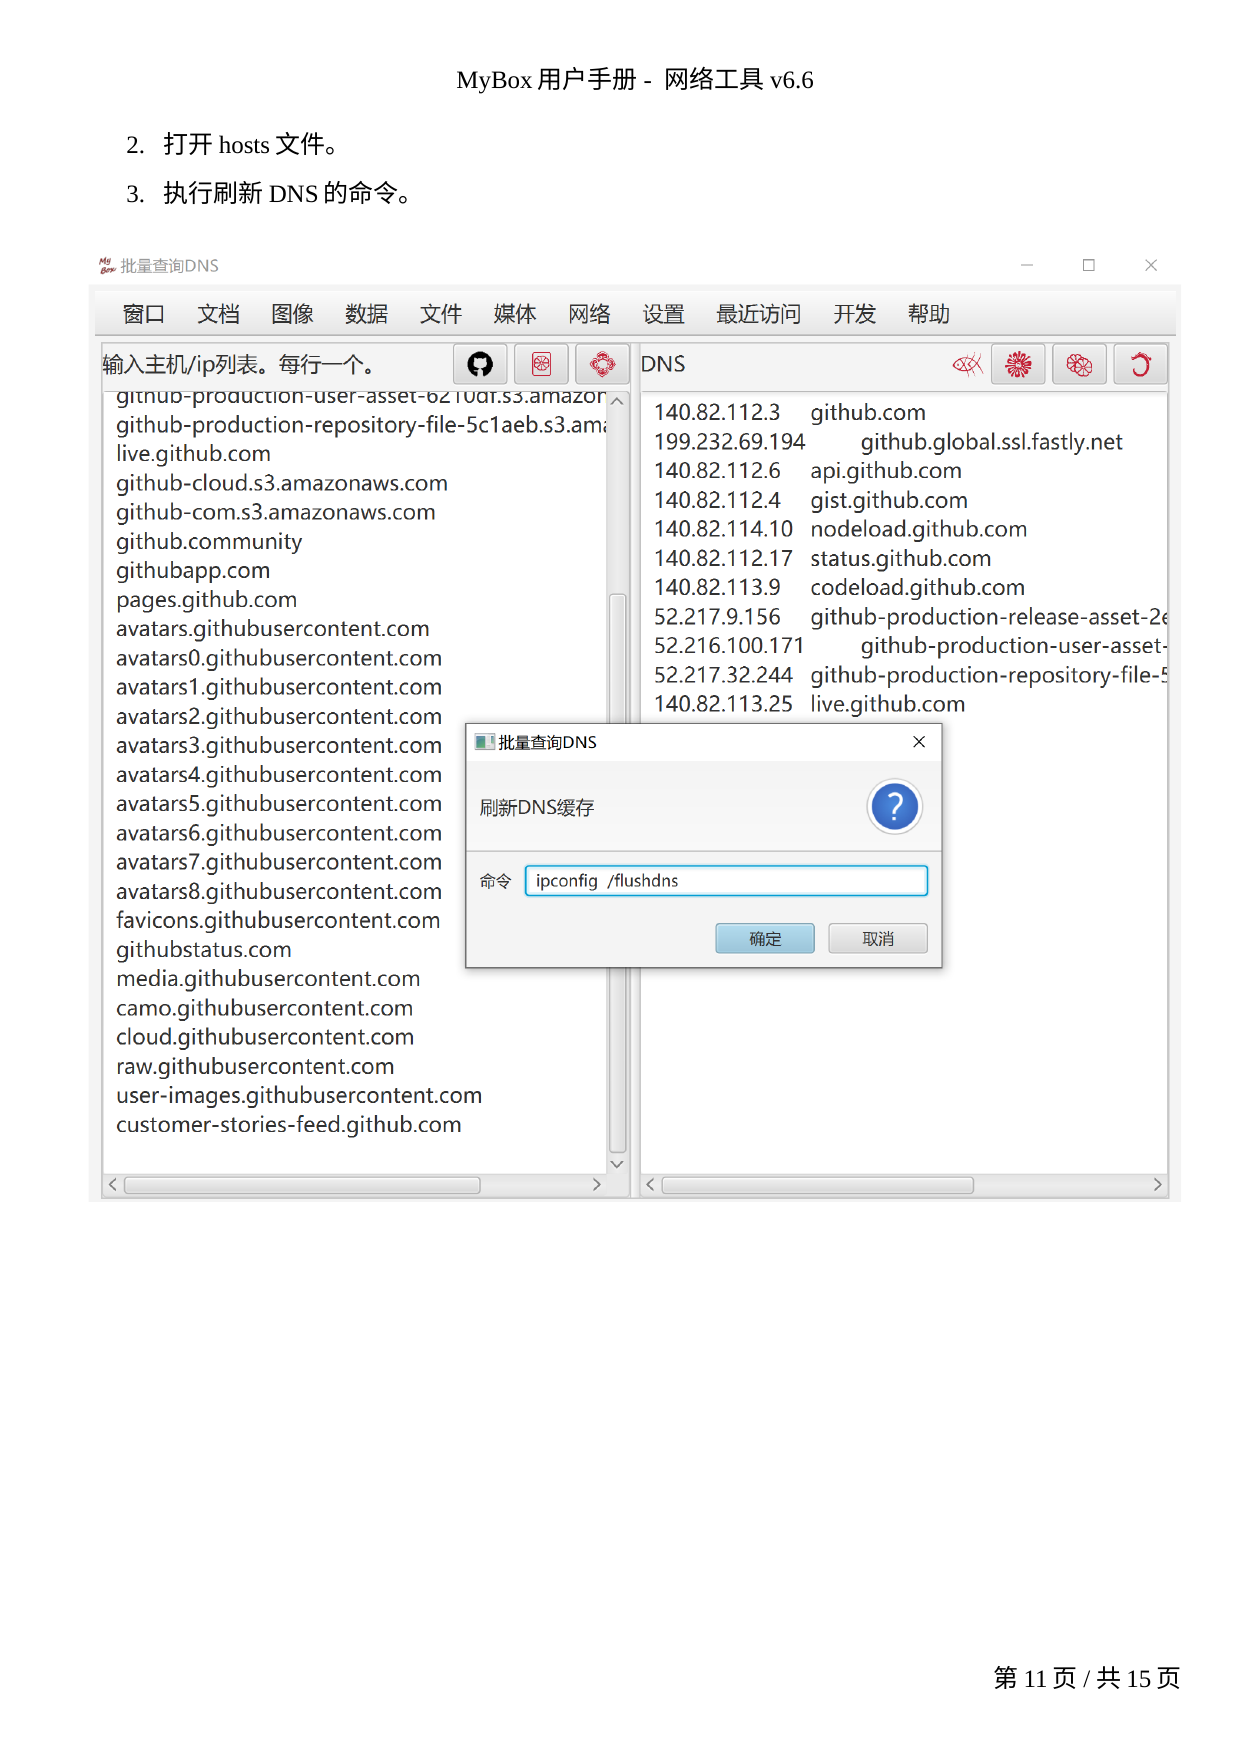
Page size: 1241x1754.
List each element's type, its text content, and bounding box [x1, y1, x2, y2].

picture [88, 251, 1182, 1202]
list 打开hosts文件。 [126, 125, 1181, 161]
list 执行刷新DNS的命令。 [126, 173, 1181, 210]
